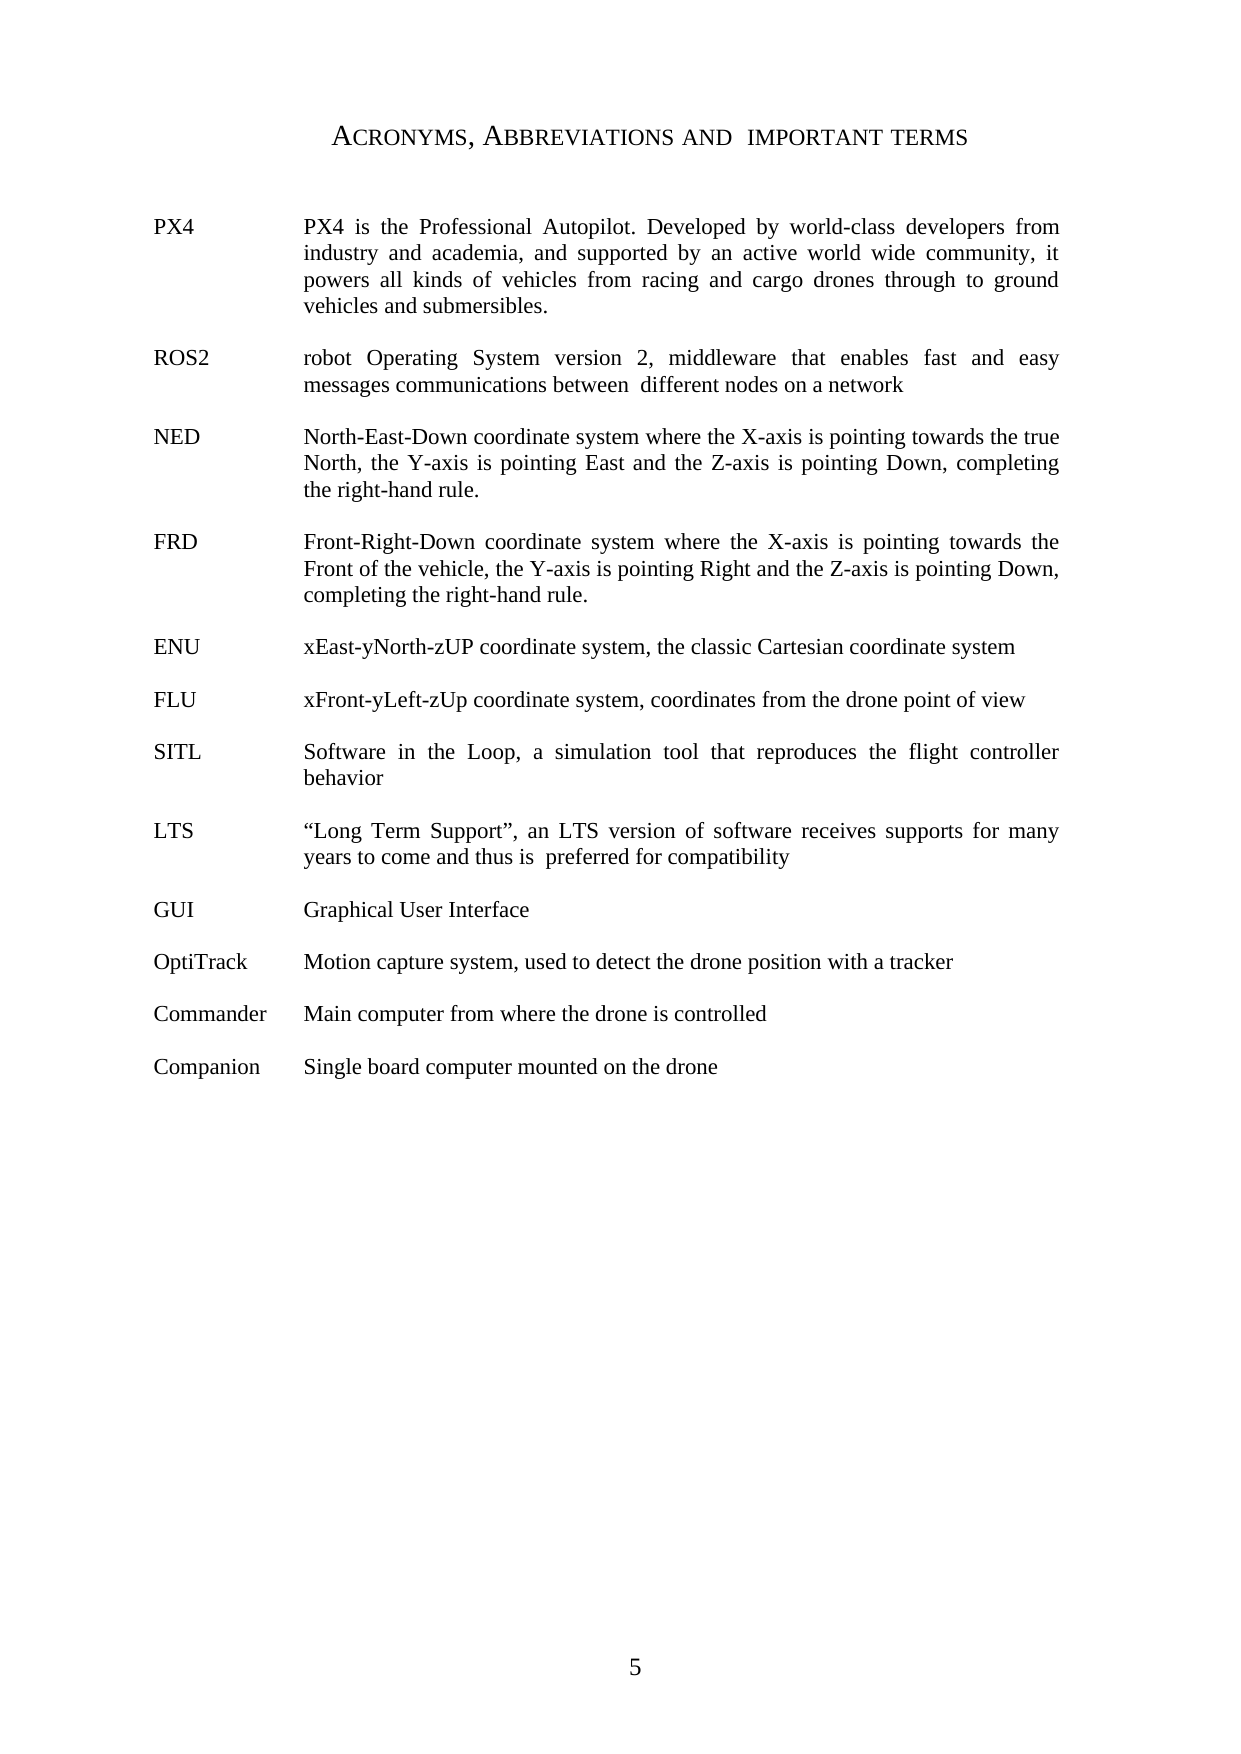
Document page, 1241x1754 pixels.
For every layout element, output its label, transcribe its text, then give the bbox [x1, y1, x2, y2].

table_cell OptiTrack [148, 942, 298, 995]
table_cell Main computer from where the drone is controlled [298, 995, 1066, 1047]
table_cell [1066, 418, 1212, 522]
table_cell [1066, 890, 1212, 942]
table_cell FLU [148, 680, 298, 732]
table_cell Companion [148, 1047, 298, 1099]
list Acronyms, Abbreviations and important terms [91, 118, 1152, 152]
table_cell Software in the Loop, a simulation tool that reproduces the flight controller behavior [298, 733, 1066, 811]
table_cell [1066, 1047, 1212, 1099]
table_cell SITL [148, 733, 298, 811]
table_cell [1066, 523, 1212, 628]
table_header PX4 is the Professional Autopilot. Developed by world-class developers from industry and academia, and supported by an active world wide community, it powers all kinds of vehicles from racing and cargo drones through to ground vehicles and submersibles. [298, 207, 1066, 339]
table_cell Motion capture system, used to detect the drone position with a tracker [298, 942, 1066, 995]
table_cell Front-Right-Down coordinate system where the X-axis is pointing towards the Front of the vehicle, the Y-axis is pointing Right and the Z-axis is pointing Down, completing the right-hand rule. [298, 523, 1066, 628]
table_cell ENU [148, 628, 298, 680]
table_cell xFront-yLeft-zUp coordinate system, coordinates from the drone point of view [298, 680, 1066, 732]
table_cell NED [148, 418, 298, 522]
table_cell [1066, 942, 1212, 995]
table_cell [1066, 733, 1212, 811]
table_cell North-East-Down coordinate system where the X-axis is pointing towards the true North, the Y-axis is pointing East and the Z-axis is pointing Down, completing the right-hand rule. [298, 418, 1066, 522]
table_header PX4 [148, 207, 298, 339]
table_cell robot Operating System version 2, middleware that enables fast and easy messages communications between different nodes on a network [298, 339, 1066, 417]
table_cell Single board computer mounted on the drone [298, 1047, 1066, 1099]
table_cell [1066, 811, 1212, 890]
table_cell [1066, 628, 1212, 680]
table_cell [1066, 680, 1212, 732]
table_cell LTS [148, 811, 298, 890]
table_cell Graphical User Interface [298, 890, 1066, 942]
table_cell [1066, 339, 1212, 417]
table_cell xEast-yNorth-zUP coordinate system, the classic Cartesian coordinate system [298, 628, 1066, 680]
table_cell GUI [148, 890, 298, 942]
table_header [1066, 207, 1212, 339]
table_cell “Long Term Support”, an LTS version of software receives supports for many years to come and thus is preferred for compatibility [298, 811, 1066, 890]
table_cell ROS2 [148, 339, 298, 417]
table_cell FRD [148, 523, 298, 628]
table_cell Commander [148, 995, 298, 1047]
table_cell [1066, 995, 1212, 1047]
